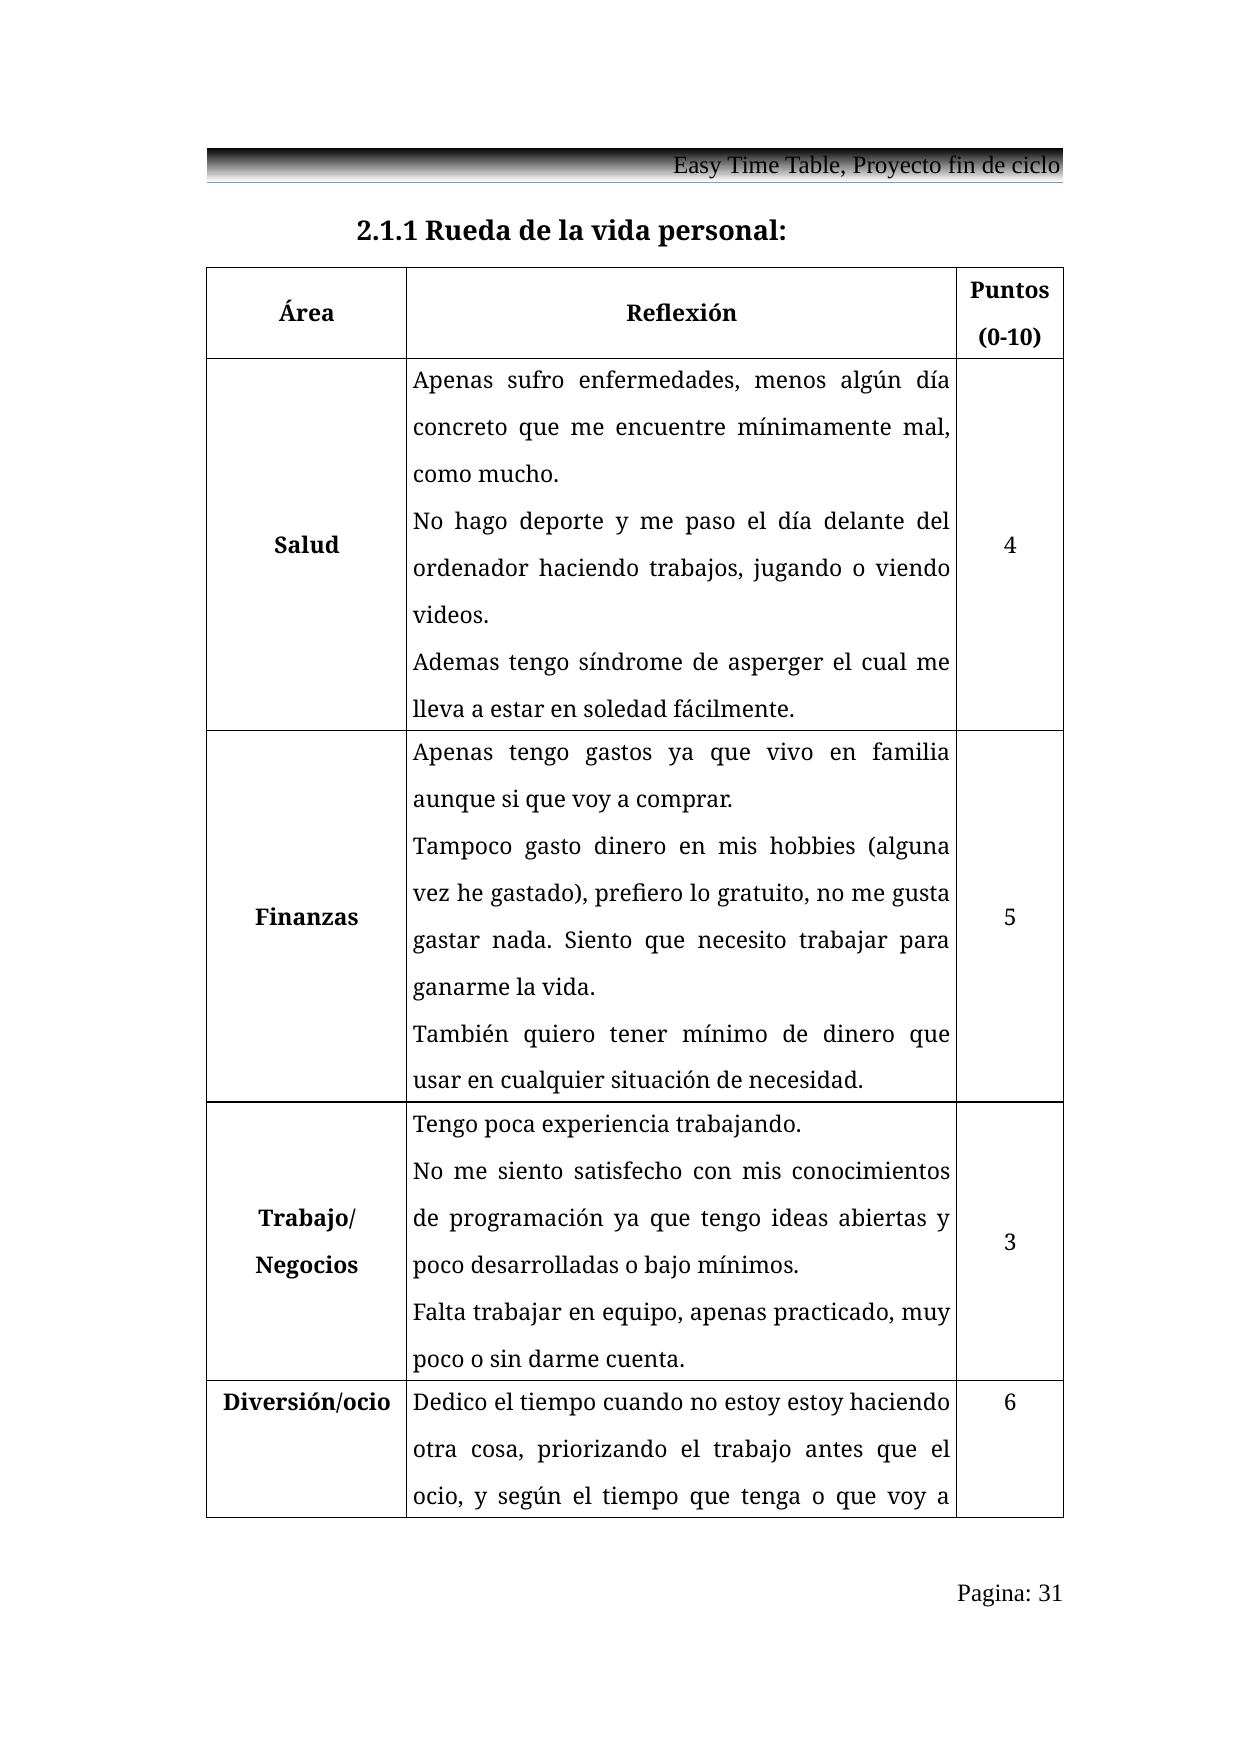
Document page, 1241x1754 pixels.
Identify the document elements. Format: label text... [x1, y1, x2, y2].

table_cell Trabajo/Negocios [207, 1103, 406, 1379]
table_cell 4 [957, 359, 1063, 729]
table_cell Dedico el tiempo cuando no estoy estoy haciendo otra cosa, priorizando el trabajo antes que el ocio, y según el tiempo que tenga o que voy a [407, 1381, 956, 1517]
table_cell Apenas tengo gastos ya que vivo en familia aunque si que voy a comprar. Tampoco gasto dinero en mis hobbies (alguna vez he gastado), prefiero lo gratuito, no me gusta gastar nada. Siento que necesito trabajar para ganarme la vida. También quiero tener mínimo de dinero que usar en cualquier situación de necesidad. [407, 731, 956, 1101]
table_header Puntos (0-10) [957, 268, 1063, 358]
text 2.1.1 Rueda de la vida personal: [207, 212, 1063, 249]
table_cell 5 [957, 731, 1063, 1101]
table_cell Finanzas [207, 731, 406, 1101]
table_header Área [207, 268, 406, 358]
table_cell Apenas sufro enfermedades, menos algún día concreto que me encuentre mínimamente mal, como mucho. No hago deporte y me paso el día delante del ordenador haciendo trabajos, jugando o viendo videos. Ademas tengo síndrome de asperger el cual me lleva a estar en soledad fácilmente. [407, 359, 956, 729]
table_header Reflexión [407, 268, 956, 358]
table_cell 6 [957, 1381, 1063, 1517]
table_cell Tengo poca experiencia trabajando. No me siento satisfecho con mis conocimientos de programación ya que tengo ideas abiertas y poco desarrolladas o bajo mínimos. Falta trabajar en equipo, apenas practicado, muy poco o sin darme cuenta. [407, 1103, 956, 1379]
table_cell Salud [207, 359, 406, 729]
table_cell 3 [957, 1103, 1063, 1379]
table_cell Diversión/ocio [207, 1381, 406, 1517]
